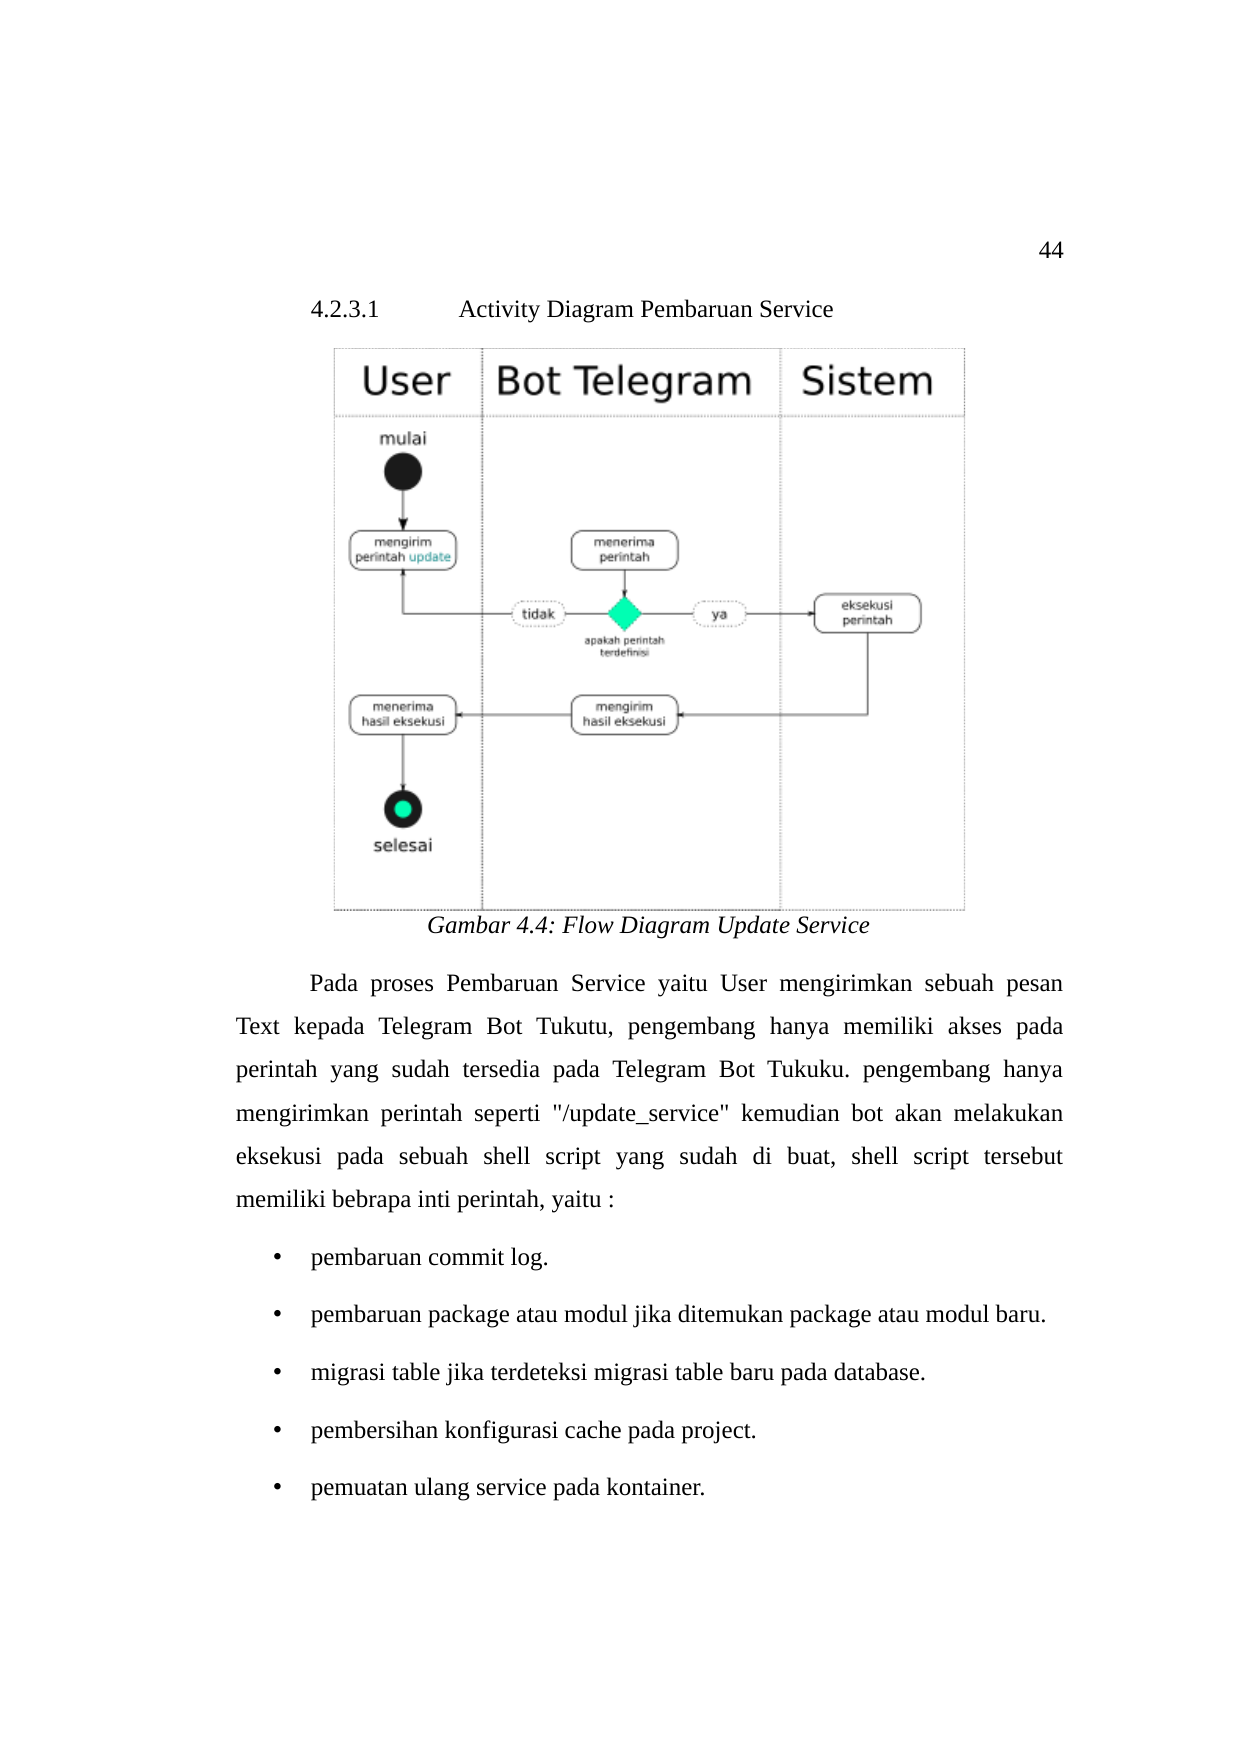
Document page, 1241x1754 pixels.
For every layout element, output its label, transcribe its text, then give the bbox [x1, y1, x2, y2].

picture [333, 348, 966, 911]
list pembersihan konfigurasi cache pada project. [273, 1415, 1063, 1443]
subtitle Activity Diagram Pembaruan Service [311, 294, 1063, 323]
text Pada proses Pembaruan Service yaitu User mengirimkan sebuah pesan Text kepada Telegram Bot Tukutu, pengembang hanya memiliki akses pada perintah yang sudah tersedia pada Telegram Bot Tukuku. pengembang hanya mengirimkan perintah seperti "/update_service" kemudian bot akan melakukan eksekusi pada sebuah shell script yang sudah di buat, shell script tersebut memiliki bebrapa inti perintah, yaitu : [236, 968, 1063, 1213]
text Gambar 4.4: Flow Diagram Update Service [334, 911, 965, 939]
list pembaruan package atau modul jika ditemukan package atau modul baru. [273, 1299, 1063, 1328]
list pemuatan ulang service pada kontainer. [273, 1472, 1063, 1501]
list migrasi table jika terdeteksi migrasi table baru pada database. [273, 1357, 1063, 1386]
list pembaruan commit log. [273, 1242, 1063, 1270]
